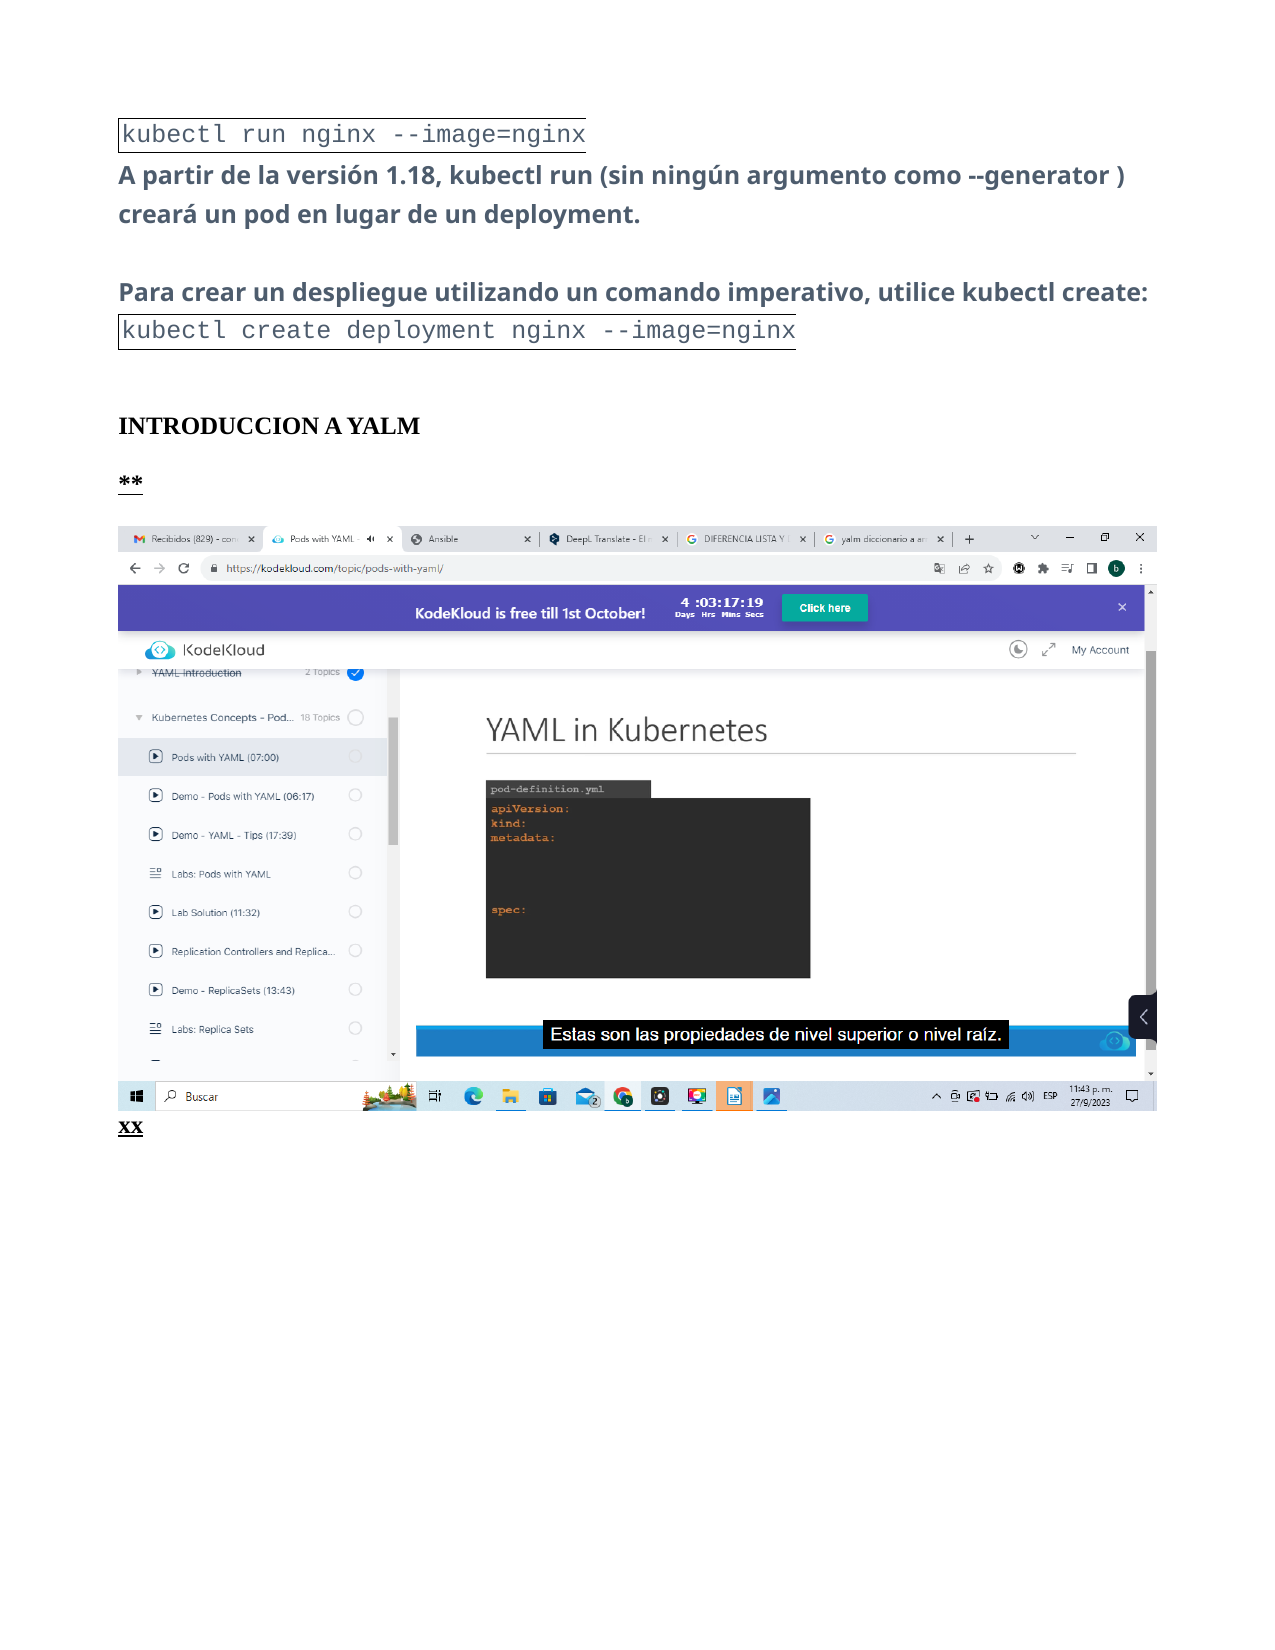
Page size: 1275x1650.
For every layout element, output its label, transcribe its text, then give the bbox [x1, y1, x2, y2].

text ** [118, 469, 1157, 497]
text A partir de la versión 1.18, kubectl run (sin ningún argumento como --generator ) creará un pod en lugar de un deployment. Para crear un despliegue utilizando un comando imperativo, utilice kubectl create: [118, 158, 1157, 309]
text kubectl create deployment nginx --image=nginx [119, 314, 1157, 349]
text INTRODUCCION A YALM [118, 411, 1157, 440]
picture [118, 526, 1157, 1111]
text kubectl run nginx --image=nginx [119, 118, 1157, 152]
text xx [118, 1111, 1157, 1139]
